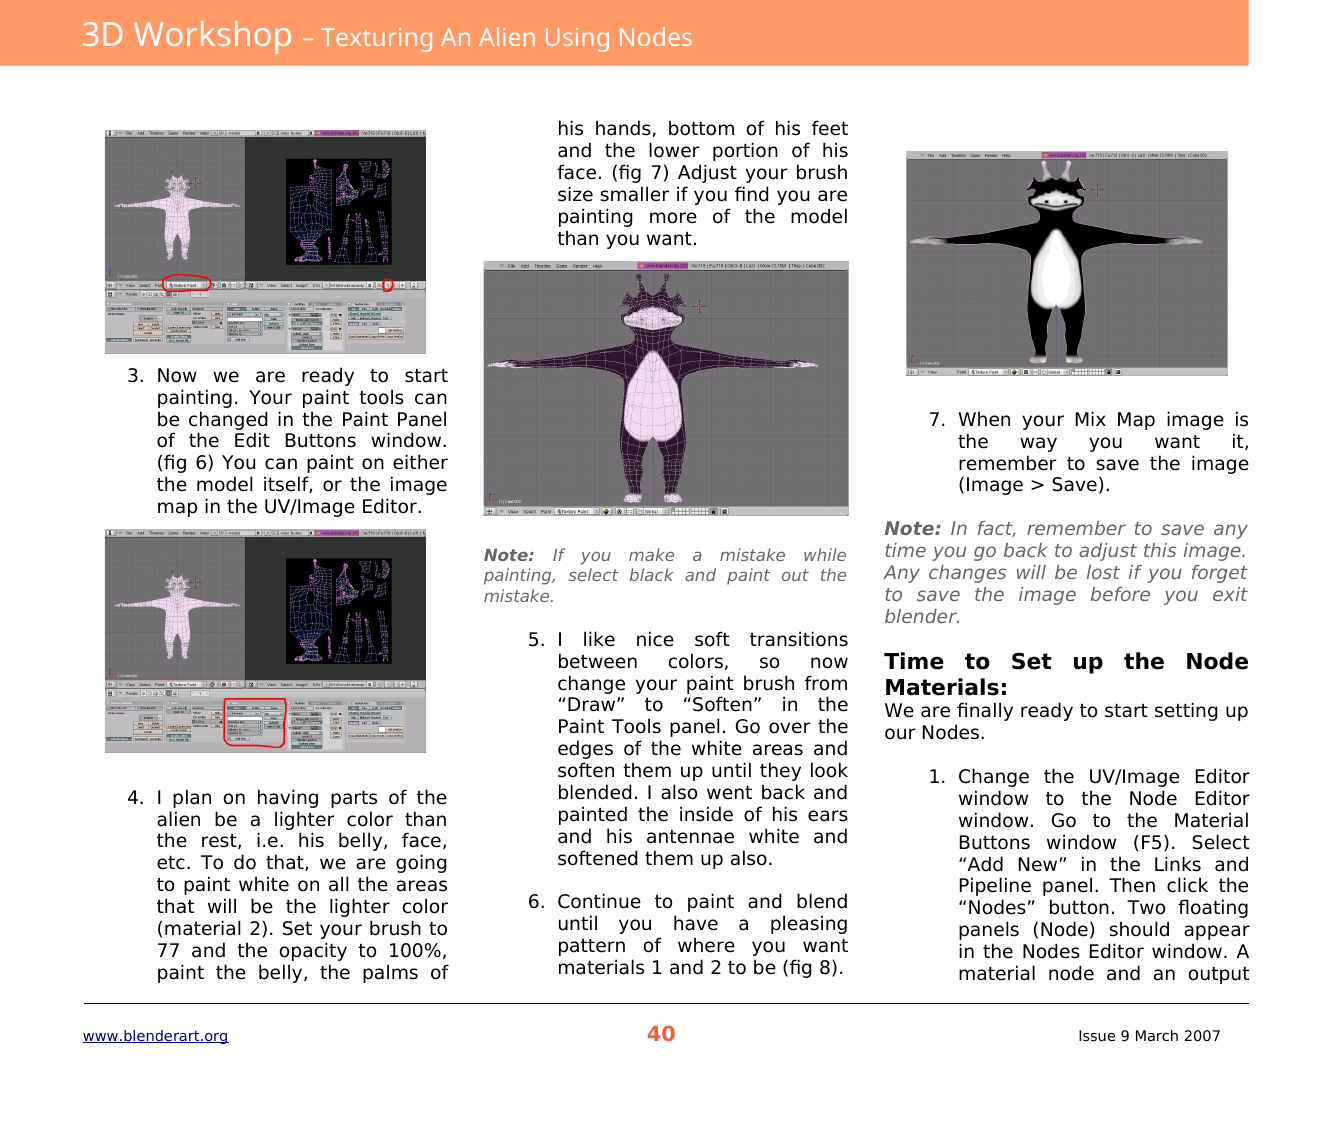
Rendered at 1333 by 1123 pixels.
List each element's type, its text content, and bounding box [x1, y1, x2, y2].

text Time to Set up the Node Materials: [884, 649, 1249, 700]
list Now we are ready to start painting. Your paint tools can be changed in the Paint Panel of the Edit Buttons window. (fig 6) You can paint on either the model itself, or the image map in the UV/Image Editor. [127, 118, 448, 518]
text Note: If you make a mistake while painting, select black and paint out the mistake. [483, 546, 849, 607]
picture [104, 529, 426, 753]
list Continue to paint and blend until you have a pleasing pattern of where you want materials 1 and 2 to be (fig 8). [528, 891, 849, 979]
picture [906, 151, 1228, 376]
list When your Mix Map image is the way you want it, remember to save the image (Image > Save). [928, 409, 1249, 496]
picture [483, 261, 849, 516]
list Change the UV/Image Editor window to the Node Editor window. Go to the Material Buttons window (F5). Select “Add New” in the Links and Pipeline panel. Then click the “Nodes” button. Two floating panels (Node) should appear in the Nodes Editor window. A material node and an output [928, 766, 1249, 985]
list his hands, bottom of his feet and the lower portion of his face. (fig 7) Adjust your brush size smaller if you find you are painting more of the model than you want. [528, 118, 849, 249]
list I like nice soft transitions between colors, so now change your paint brush from “Draw” to “Soften” in the Paint Tools panel. Go over the edges of the white areas and soften them up until they look blended. I also went back and painted the inside of his ears and his antennae white and softened them up also. [528, 629, 849, 869]
text We are finally ready to start setting up our Nodes. [884, 700, 1249, 744]
picture [104, 130, 426, 354]
list I plan on having parts of the alien be a lighter color than the rest, i.e. his belly, face, etc. To do that, we are going to paint white on all the areas that will be the lighter color (material 2). Set your brush to 77 and the opacity to 100%, paint the belly, the palms of [127, 787, 448, 983]
text Note: In fact, remember to save any time you go back to adjust this image. Any changes will be lost if you forget to save the image before you exit blender. [884, 518, 1249, 627]
